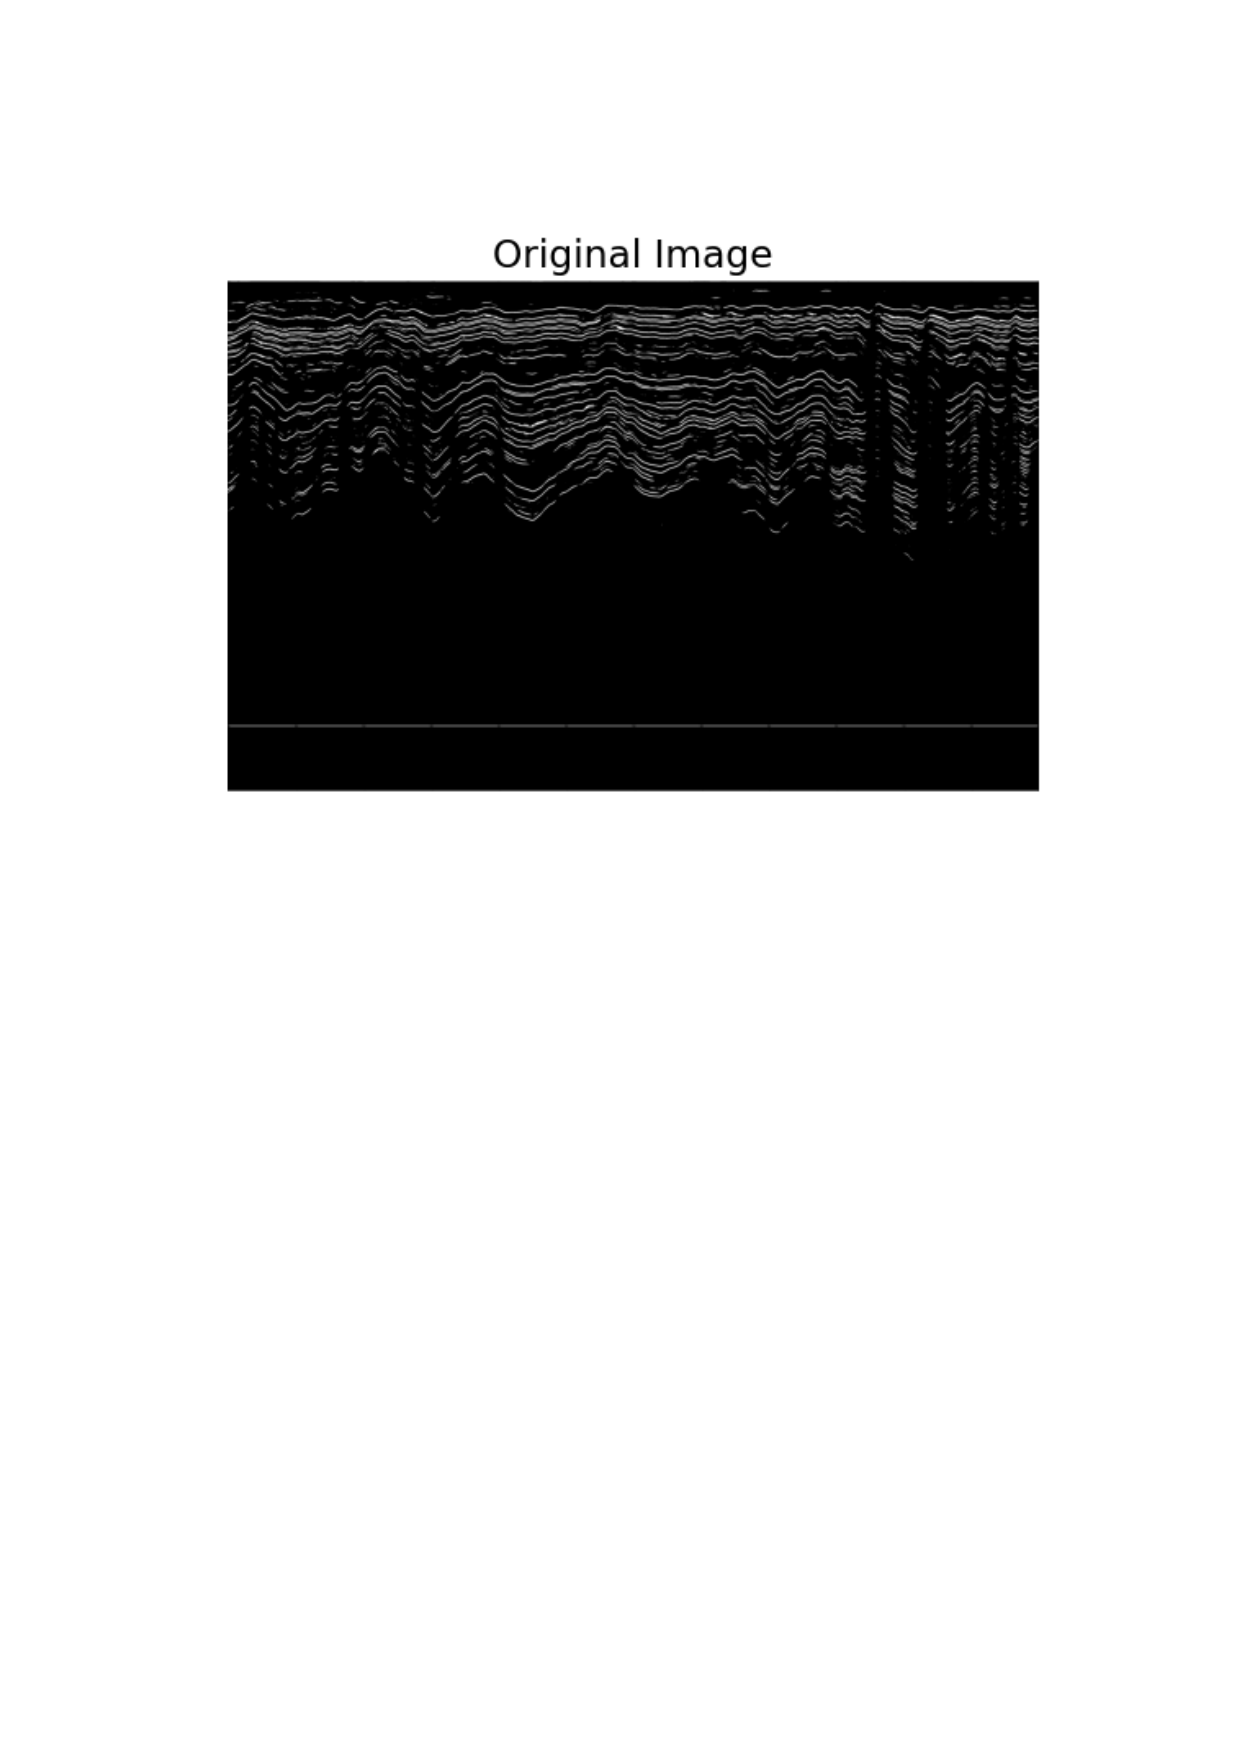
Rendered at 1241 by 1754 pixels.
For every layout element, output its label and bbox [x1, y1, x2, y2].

picture [97, 141, 1144, 926]
